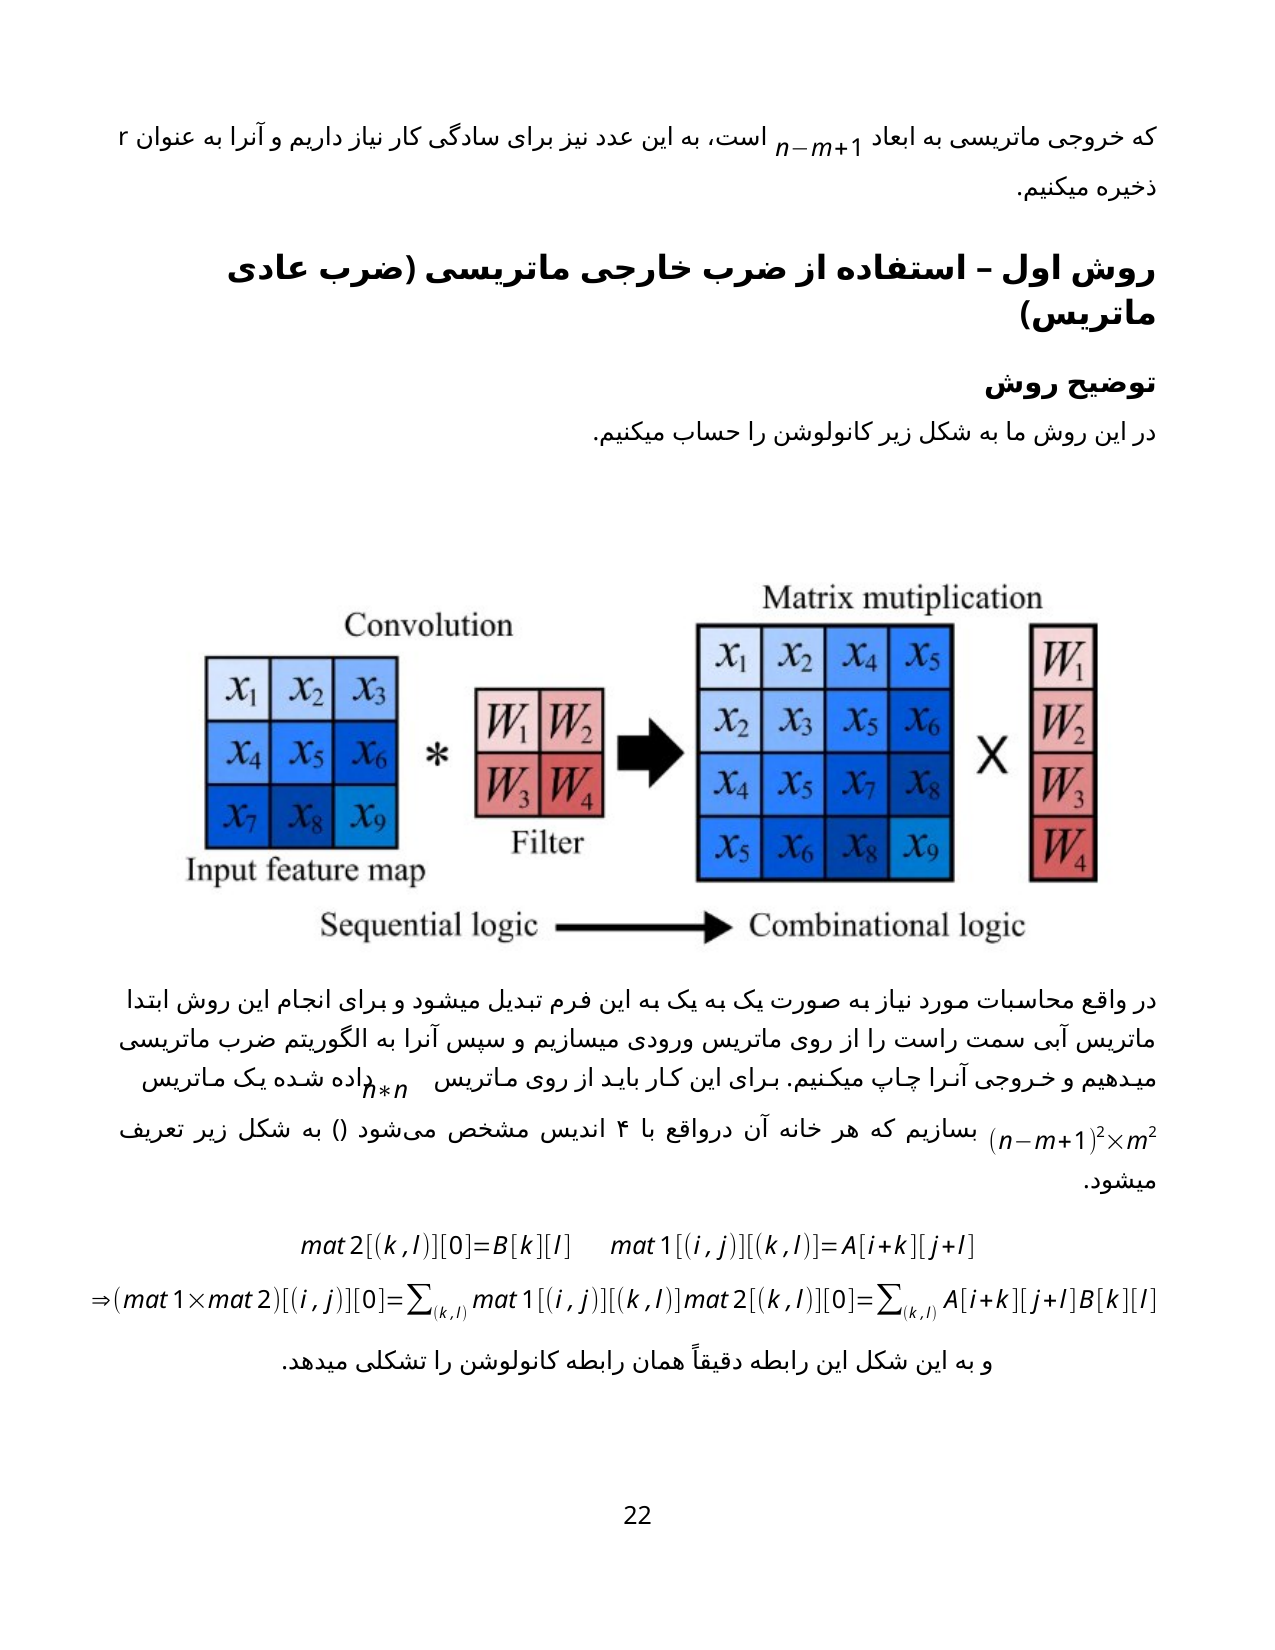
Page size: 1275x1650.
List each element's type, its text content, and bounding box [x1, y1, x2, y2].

subtitle روش اول – استفاده از ضرب خارجی ماتریسی (ضرب عادی ماتریس) [118, 243, 1157, 334]
text و به این شکل این رابطه دقیقاً همان رابطه کانولوشن را تشکلی میدهد. [118, 1343, 1157, 1377]
text کانولوشن ما به این صورت کار میکند که ابتدا n و m (ابعاد ماتریس اصلی و ماتریس کرنل) را از ورودی میگیرد و اگر ابعاد ماتریس های داده شده درست نباشد ( برقرار نباشد ) خطای مناسبی را چاپ میکند و به مرحله خواندن باز میگردد و در غیر این صورت به OkDIM میرود که به این مفهوم است که n و m را به درستی ورودی گرفته است. سپس برای بخش برداری سازی نیاز است که را نیز محاسبه کنیم زیرا به جای این که به ازای بخواهیم یک تک عملیات انجام دهیم باید به ازای 8 عملیات موازی انجام دهیم که به یک نتیجه منتها در زمان سریعتر میرسیم. و برای این که این عبارت را محاسبه کنیم میتوانیم m را ۳ بار به راست شیفت دهیم و چک کنیم که اگر آن ۳ بیت حذف شده ناصفر بودند بنابر این باید یک واحد به مقدار rax اضافه کنیم که مقدار rax به عبارت مورد نظر تبدیل شود و در نهایت آنرا درون mv ذخیره میکنیم. و در نهایت برای این که خروجی ماتریسی به ابعاد است، به این عدد نیز برای سادگی کار نیاز داریم و آنرا به عنوان r ذخیره میکنیم. [118, 118, 1157, 203]
text در این روش ما به شکل زیر کانولوشن را حساب میکنیم. [118, 413, 1157, 448]
picture [118, 467, 1157, 977]
subtitle توضیح روش [118, 361, 1157, 401]
text در واقع محاسبات مورد نیاز به صورت یک به یک به این فرم تبدیل میشود و برای انجام این روش ابتدا ماتریس آبی سمت راست را از روی ماتریس ورودی میسازیم و سپس آنرا به الگوریتم ضرب ماتریسی میدهیم و خروجی آنرا چاپ میکنیم. برای این کار باید از روی ماتریس داده شده یک ماتریس بسازیم که هر خانه آن در‌واقع با ۴ اندیس مشخص می‌شود () به شکل زیر تعریف میشود. [118, 977, 1157, 1196]
